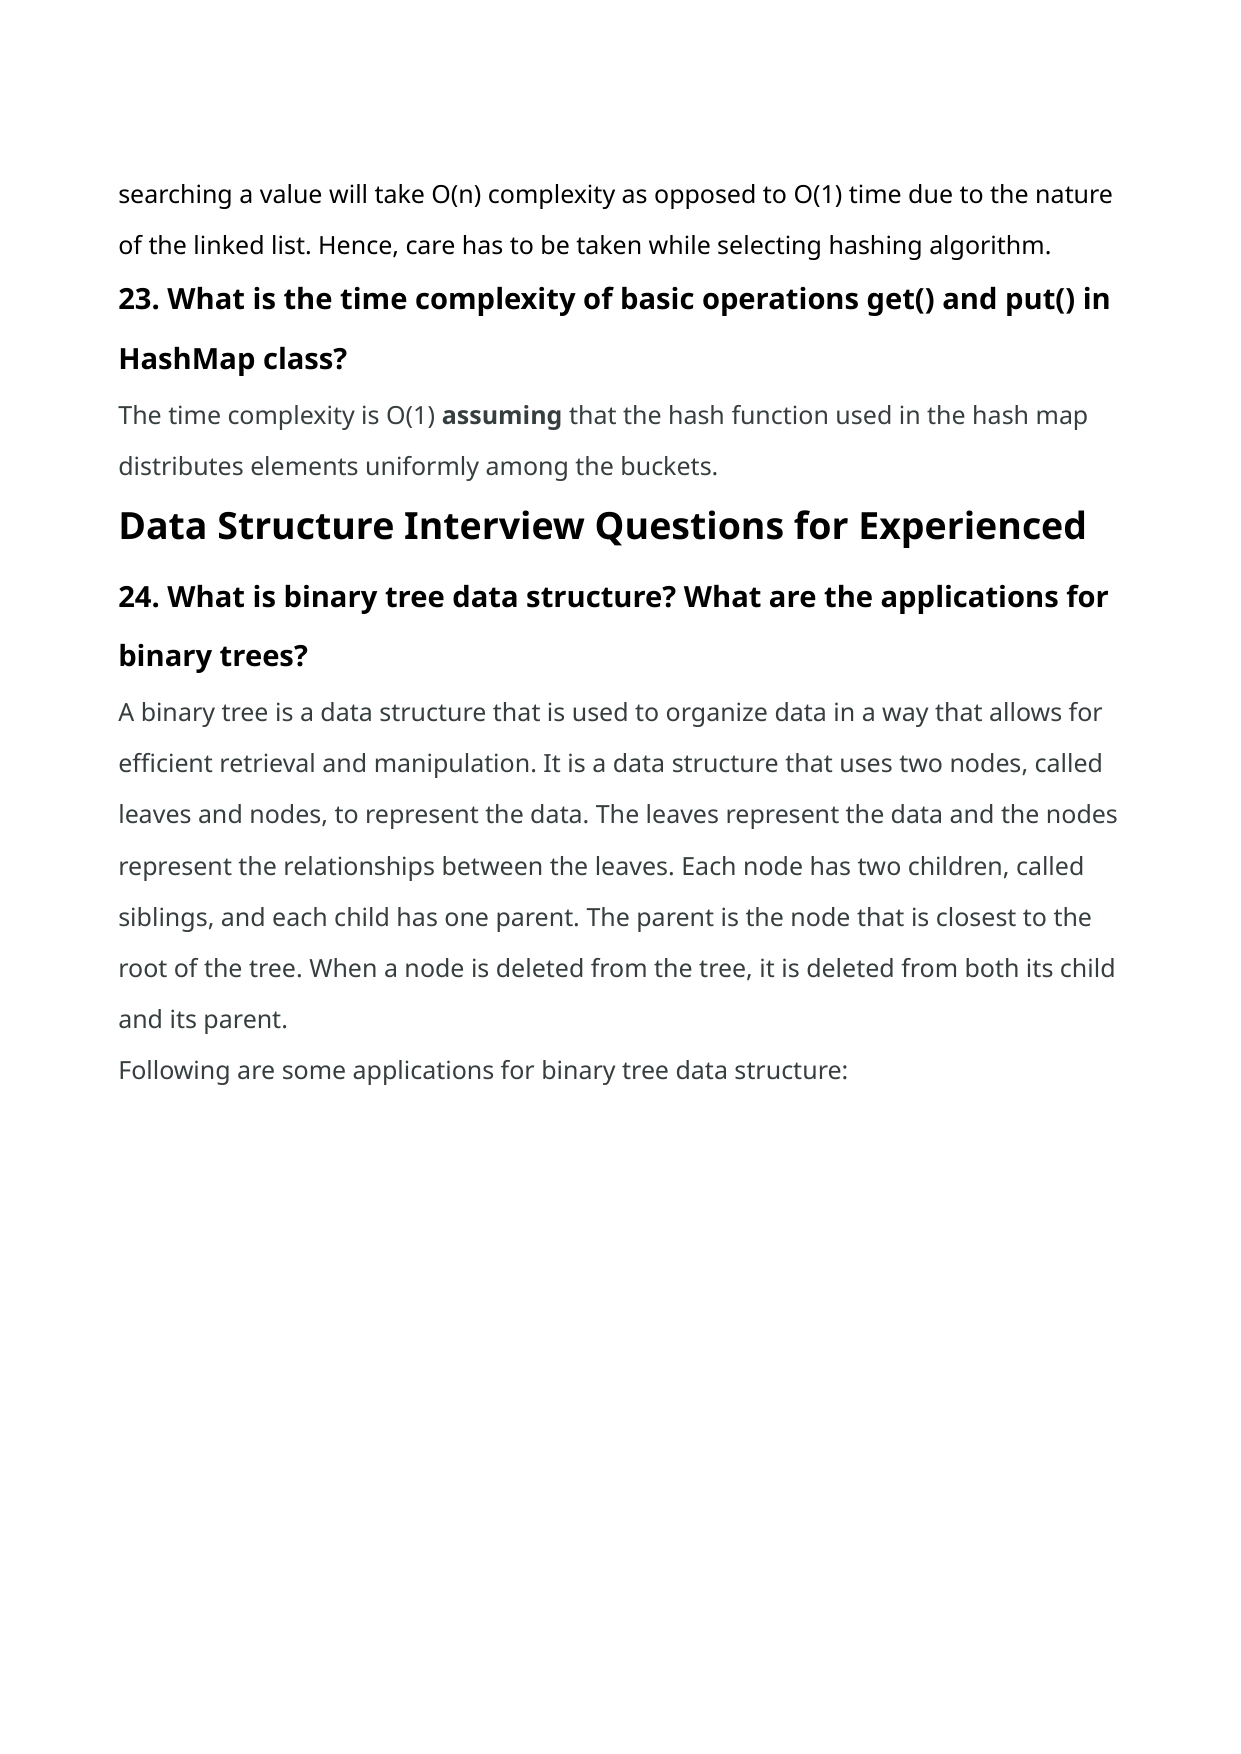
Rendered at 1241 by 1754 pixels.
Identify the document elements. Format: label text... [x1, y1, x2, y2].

subtitle 24. What is binary tree data structure? What are the applications for binary trees? [118, 576, 1122, 675]
subtitle Data Structure Interview Questions for Experienced [118, 499, 1122, 551]
list searching a value will take O(n) complexity as opposed to O(1) time due to the nature of the linked list. Hence, care has to be taken while selecting hashing algorithm. [118, 176, 1122, 261]
text A binary tree is a data structure that is used to organize data in a way that allows for efficient retrieval and manipulation. It is a data structure that uses two nodes, called leaves and nodes, to represent the data. The leaves represent the data and the nodes represent the relationships between the leaves. Each node has two children, called siblings, and each child has one parent. The parent is the node that is closest to the root of the tree. When a node is deleted from the tree, it is deleted from both its child and its parent. [118, 695, 1122, 1035]
text Following are some applications for binary tree data structure: [118, 1052, 1122, 1086]
text The time complexity is O(1) assuming that the hash function used in the hash map distributes elements uniformly among the buckets. [118, 397, 1122, 482]
subtitle 23. What is the time complexity of basic operations get() and put() in HashMap class? [118, 278, 1122, 378]
